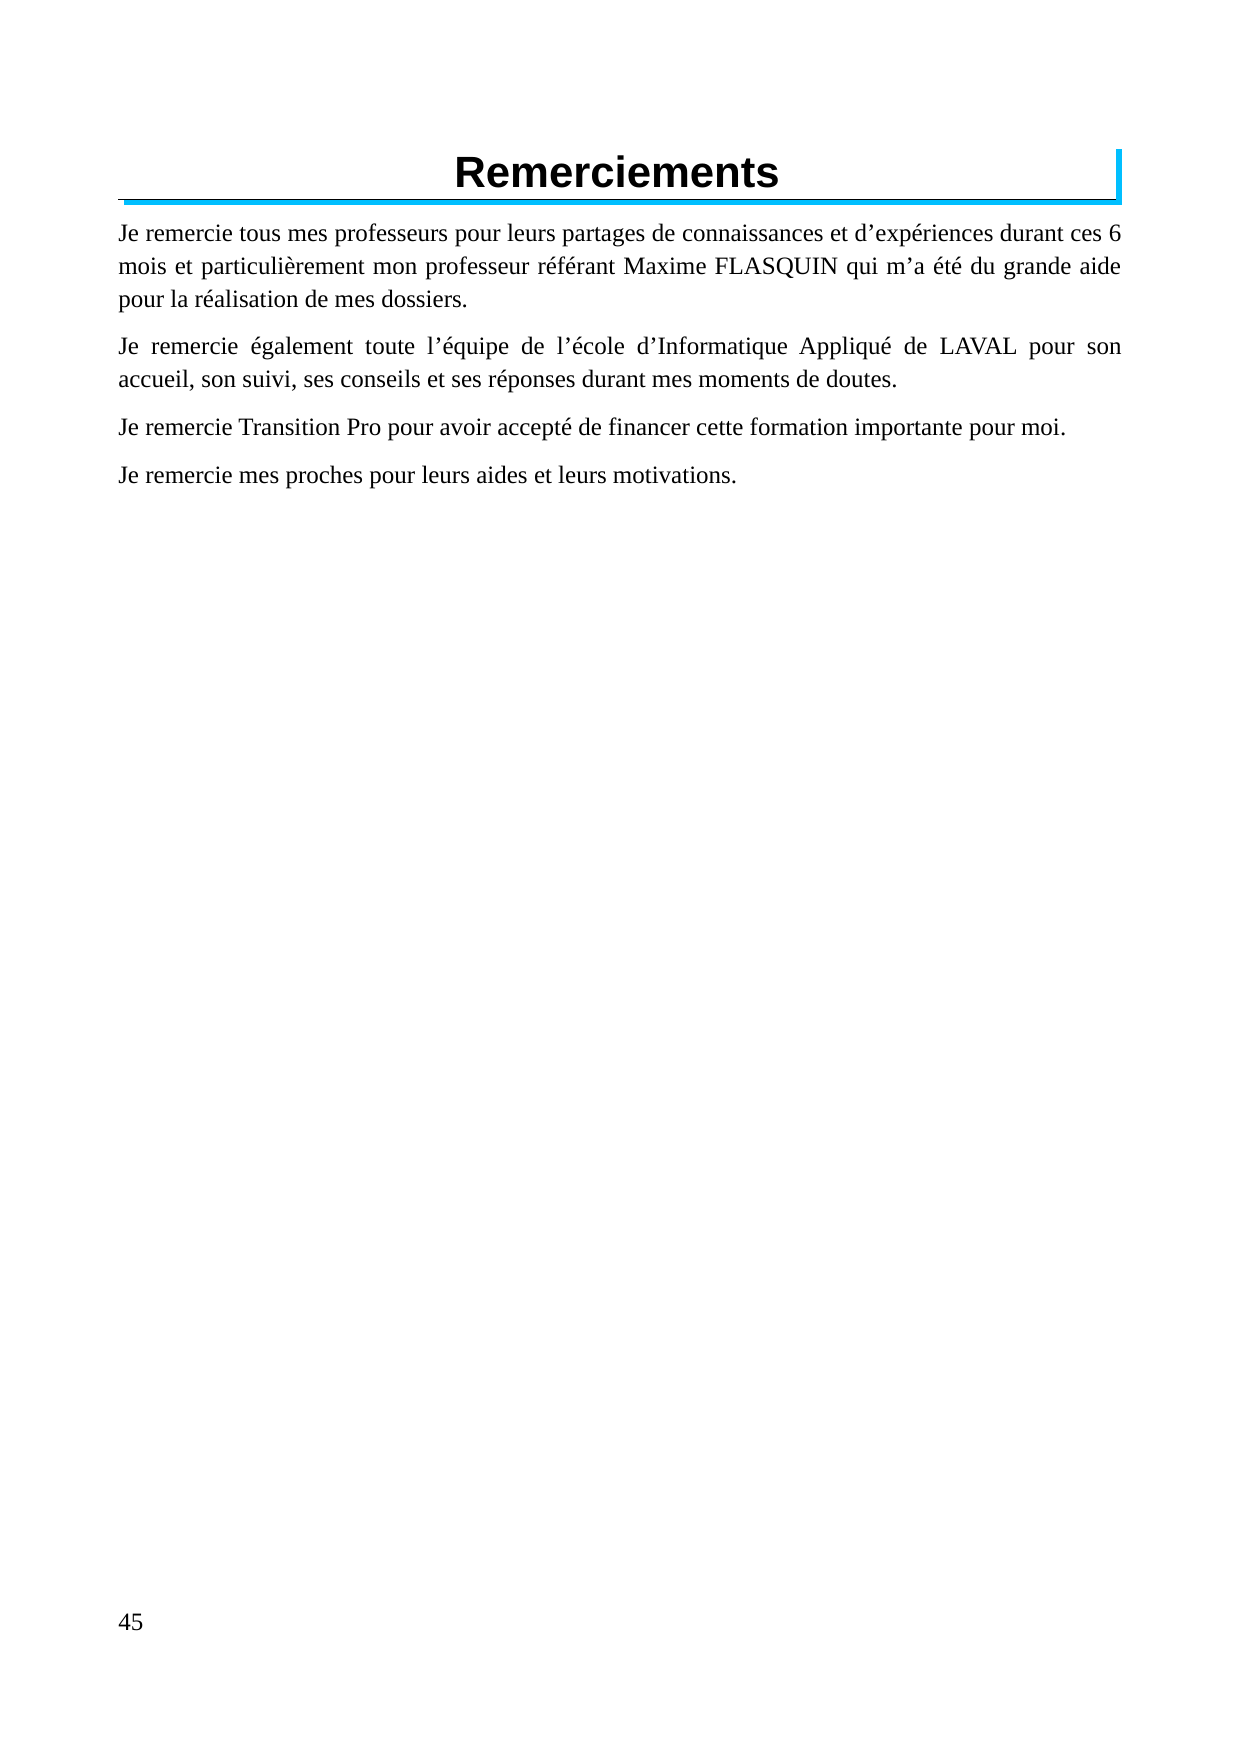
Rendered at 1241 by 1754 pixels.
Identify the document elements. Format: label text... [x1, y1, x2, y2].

subtitle Remerciements [118, 143, 1116, 199]
text Je remercie également toute l’équipe de l’école d’Informatique Appliqué de LAVAL pour son accueil, son suivi, ses conseils et ses réponses durant mes moments de doutes. [118, 331, 1122, 393]
text Je remercie tous mes professeurs pour leurs partages de connaissances et d’expériences durant ces 6 mois et particulièrement mon professeur référant Maxime FLASQUIN qui m’a été du grande aide pour la réalisation de mes dossiers. [118, 218, 1122, 313]
text Je remercie mes proches pour leurs aides et leurs motivations. [118, 460, 1122, 488]
text Je remercie Transition Pro pour avoir accepté de financer cette formation importante pour moi. [118, 412, 1122, 441]
